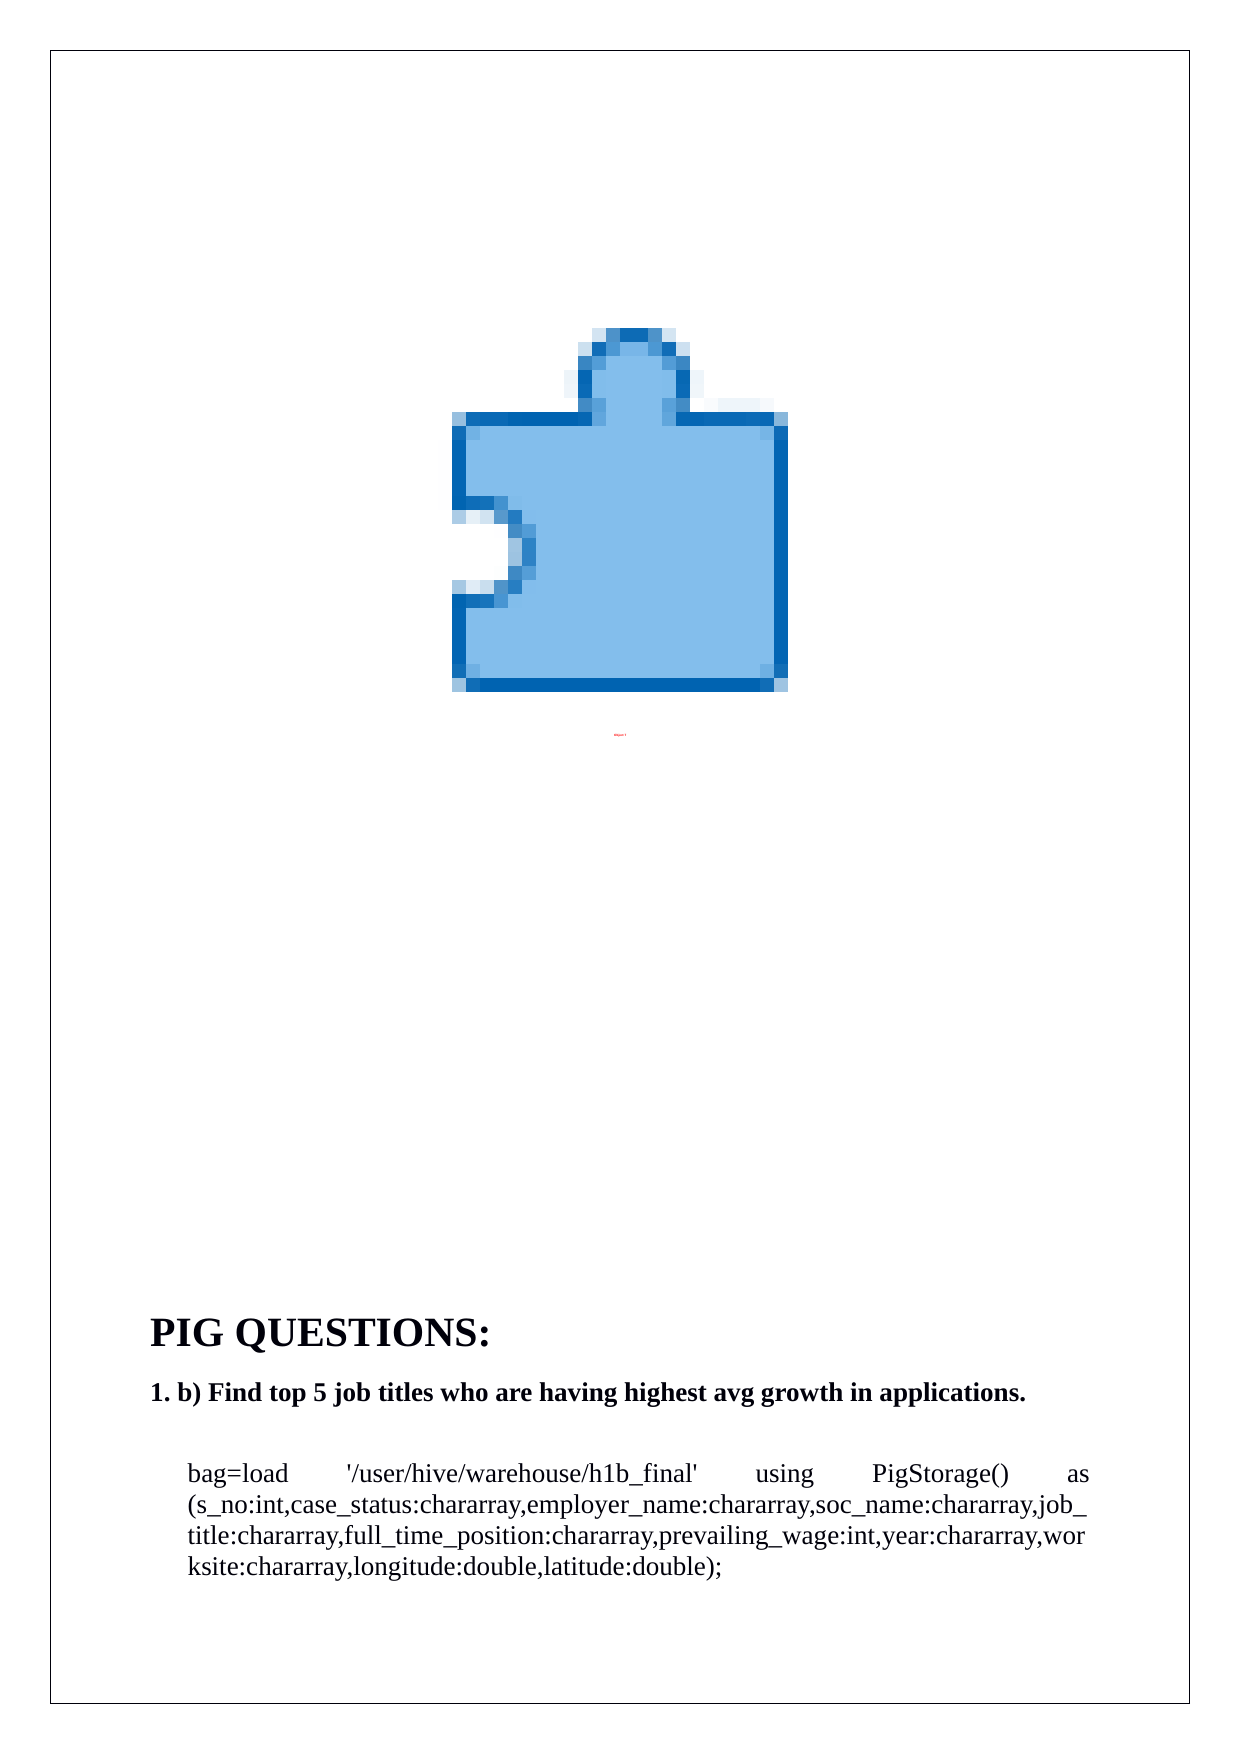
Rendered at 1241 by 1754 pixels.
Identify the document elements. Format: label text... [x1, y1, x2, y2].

text PIG QUESTIONS: [150, 1307, 1090, 1355]
text 1. b) Find top 5 job titles who are having highest avg growth in applications. [150, 1376, 1090, 1407]
text bag=load '/user/hive/warehouse/h1b_final' using PigStorage() as (s_no:int,case_status:chararray,employer_name:chararray,soc_name:chararray,job_title:chararray,full_time_position:chararray,prevailing_wage:int,year:chararray,worksite:chararray,longitude:double,latitude:double); [187, 1457, 1090, 1582]
